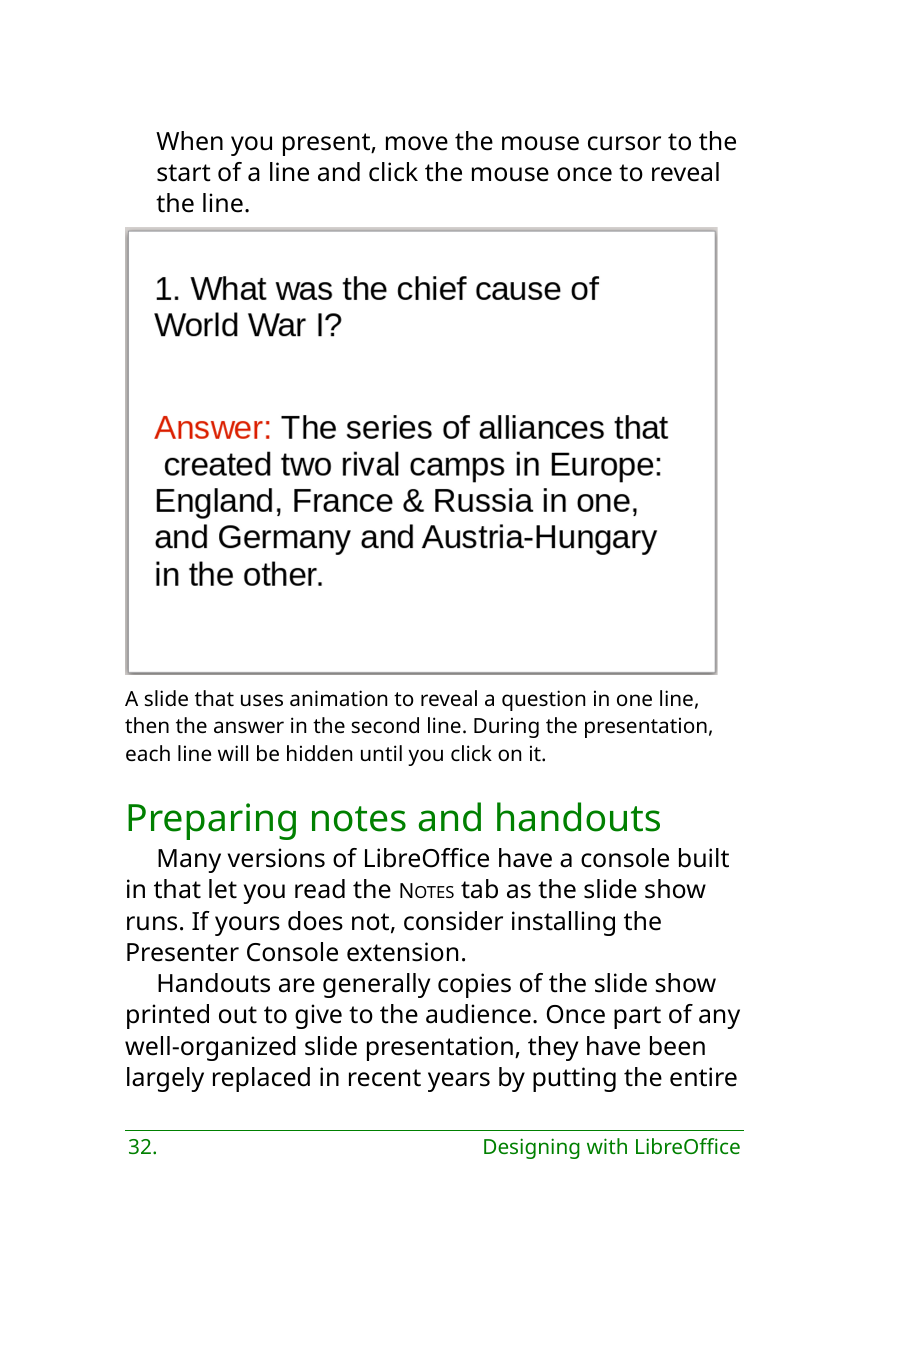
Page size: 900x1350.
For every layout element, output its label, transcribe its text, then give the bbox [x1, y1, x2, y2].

picture [125, 227, 718, 675]
table_cell A slide that uses animation to reveal a question in one line, then the answer in the second line. During the presentation, each line will be hidden until you click on it. [125, 677, 744, 766]
table_header [125, 227, 744, 677]
text Many versions of LibreOffice have a console built in that let you read the Notes tab as the slide show runs. If yours does not, consider installing the Presenter Console extension. [125, 842, 744, 967]
text Handouts are generally copies of the slide show printed out to give to the audience. Once part of any well-organized slide presentation, they have been largely replaced in recent years by putting the entire [125, 967, 744, 1092]
text When you present, move the mouse cursor to the start of a line and click the mouse once to reveal the line. [156, 125, 744, 219]
subtitle Preparing notes and handouts [125, 791, 744, 842]
